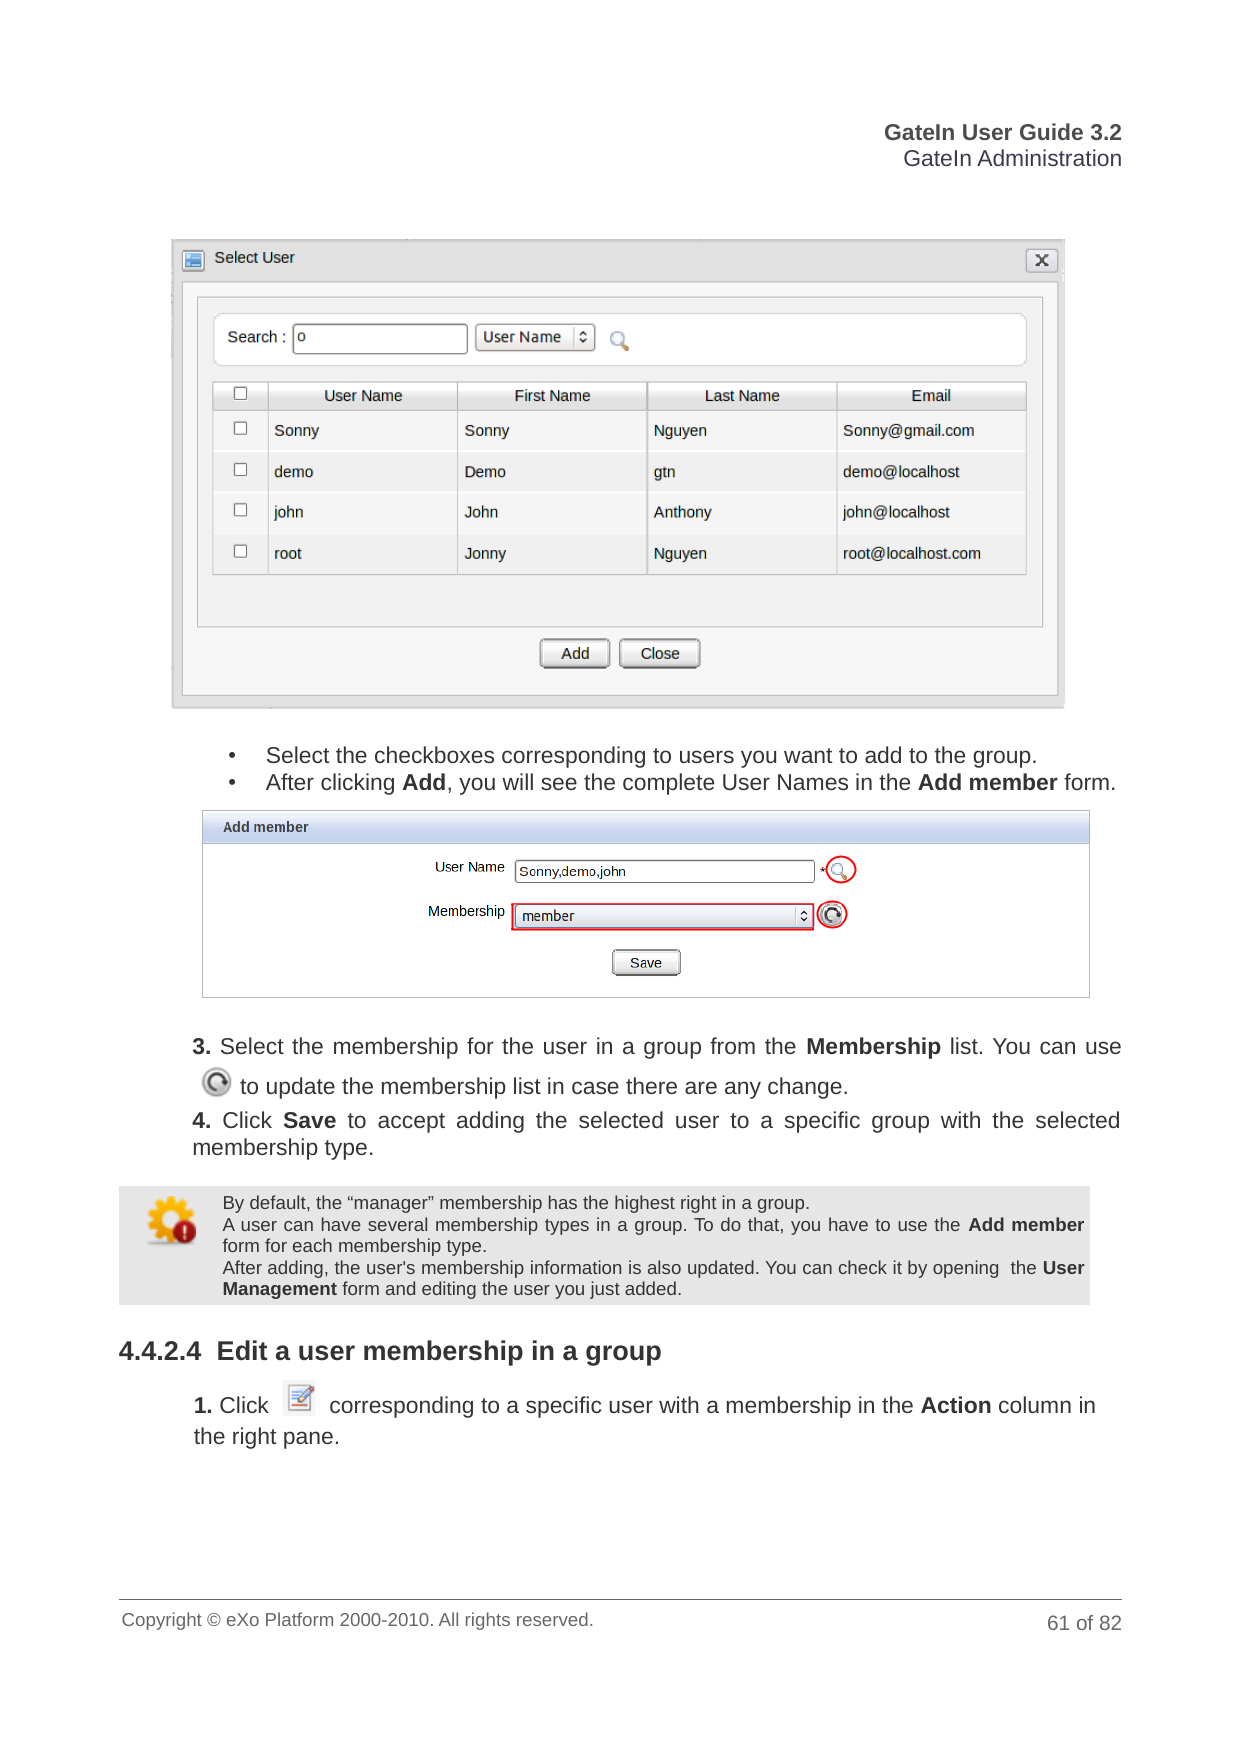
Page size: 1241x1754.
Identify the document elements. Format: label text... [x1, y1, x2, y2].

list 3. Select the membership for the user in a group from the Membership list. You can useto update the membership list in case there are any change. [192, 1033, 1122, 1107]
table_header [119, 1186, 217, 1305]
picture [199, 1066, 233, 1100]
picture [146, 1196, 197, 1247]
table_header By default, the “manager” membership has the highest right in a group. A user can have several membership types in a group. To do that, you have to use the Add member form for each membership type. After adding, the user's membership information is also updated. You can check it by opening the User Management form and editing the user you just added. [217, 1186, 1090, 1305]
list Select the checkboxes corresponding to users you want to add to the group. [228, 742, 1122, 769]
picture [282, 1380, 316, 1416]
list After clicking Add, you will see the complete User Names in the Add member form. [228, 769, 1122, 795]
list 1. Click corresponding to a specific user with a membership in the Action column in the right pane. [156, 1373, 1122, 1449]
picture [171, 239, 1066, 709]
picture [199, 808, 1093, 999]
subtitle Edit a user membership in a group [118, 1334, 1122, 1366]
list 4. Click Save to accept adding the selected user to a specific group with the selected membership type. [192, 1107, 1122, 1160]
